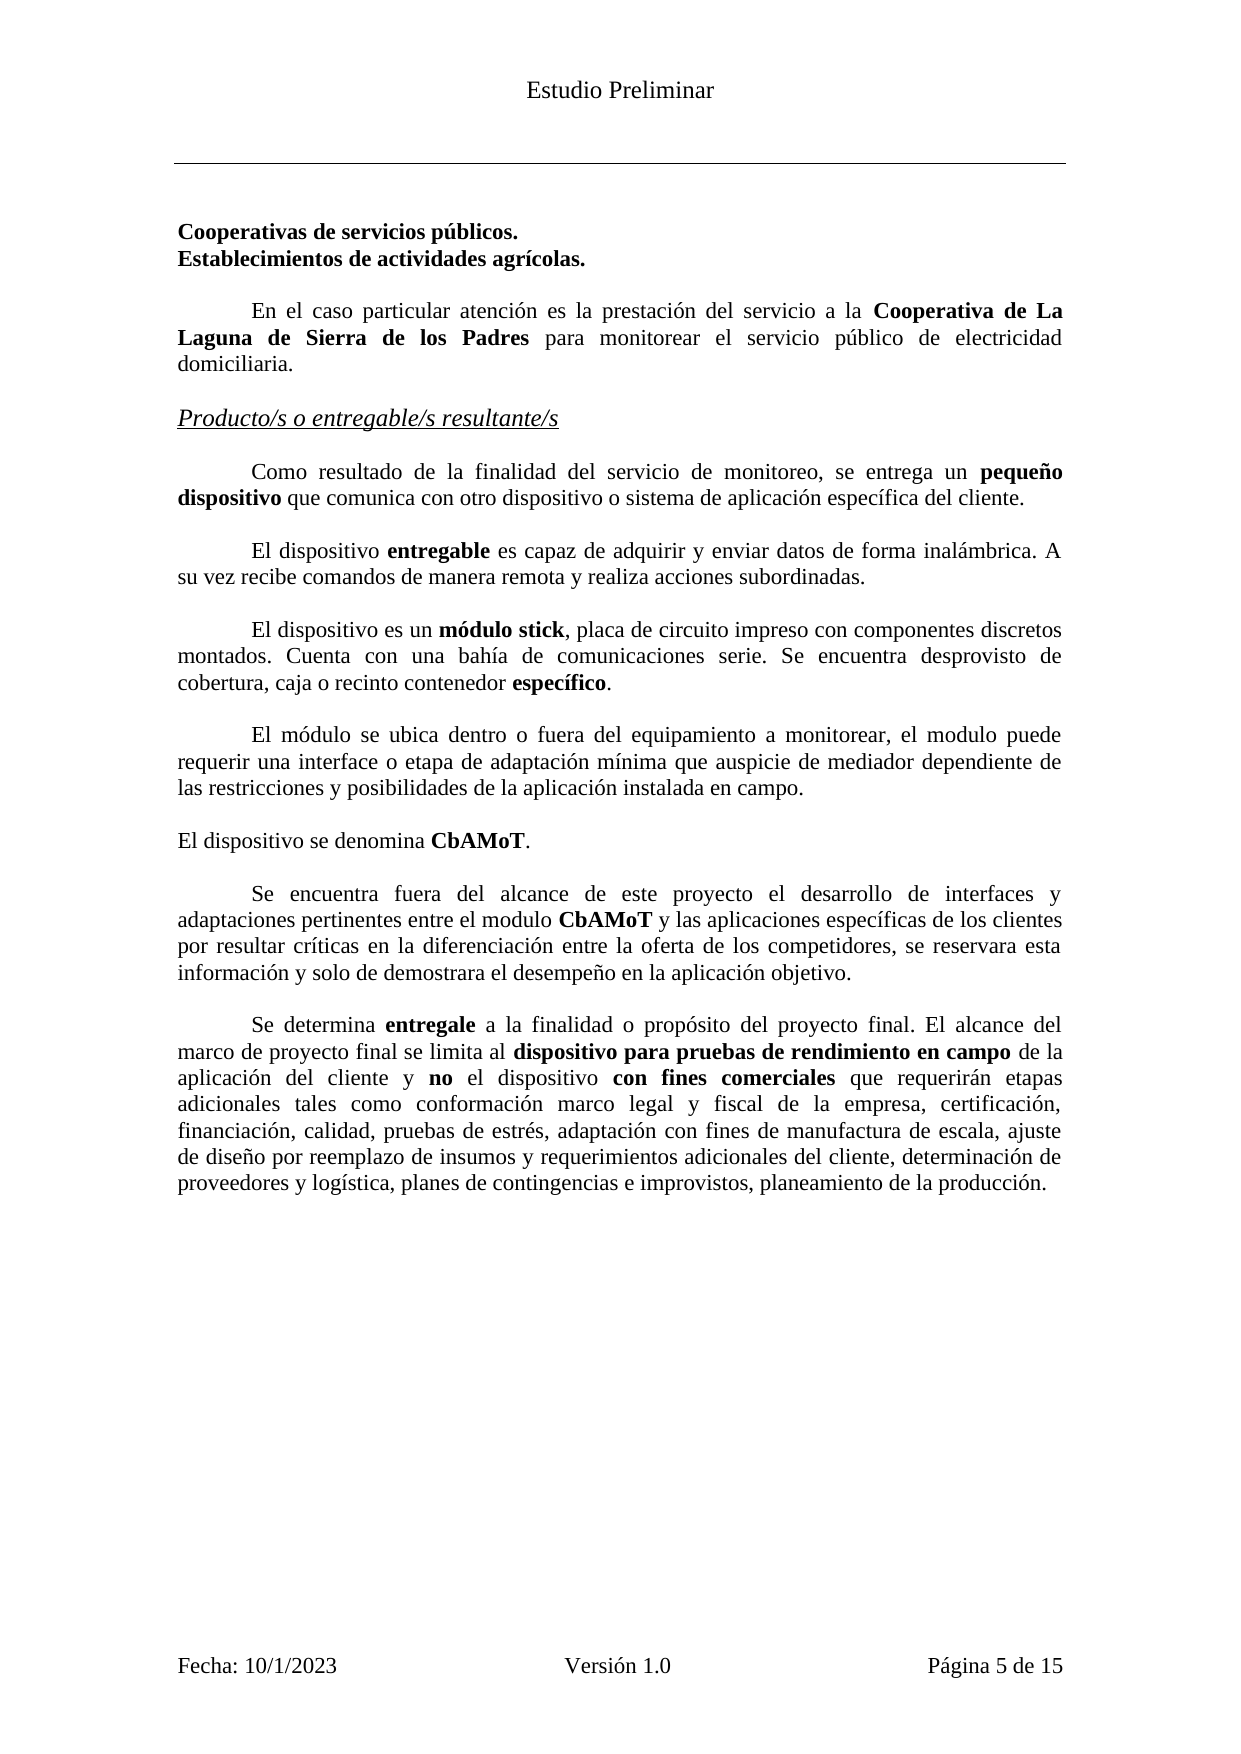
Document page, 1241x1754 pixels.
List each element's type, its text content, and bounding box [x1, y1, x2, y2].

text En el caso particular atención es la prestación del servicio a la Cooperativa de La Laguna de Sierra de los Padres para monitorear el servicio público de electricidad domiciliaria. [177, 297, 1063, 376]
text El dispositivo entregable es capaz de adquirir y enviar datos de forma inalámbrica. A su vez recibe comandos de manera remota y realiza acciones subordinadas. [177, 537, 1063, 590]
text Cooperativas de servicios públicos. [177, 218, 1063, 245]
text El dispositivo se denomina CbAMoT. [177, 827, 1063, 853]
text Establecimientos de actividades agrícolas. [177, 245, 1063, 271]
text Como resultado de la finalidad del servicio de monitoreo, se entrega un pequeño dispositivo que comunica con otro dispositivo o sistema de aplicación específica del cliente. [177, 458, 1063, 511]
text El dispositivo es un módulo stick, placa de circuito impreso con componentes discretos montados. Cuenta con una bahía de comunicaciones serie. Se encuentra desprovisto de cobertura, caja o recinto contenedor específico. [177, 616, 1063, 695]
text Se determina entregale a la finalidad o propósito del proyecto final. El alcance del marco de proyecto final se limita al dispositivo para pruebas de rendimiento en campo de la aplicación del cliente y no el dispositivo con fines comerciales que requerirán etapas adicionales tales como conformación marco legal y fiscal de la empresa, certificación, financiación, calidad, pruebas de estrés, adaptación con fines de manufactura de escala, ajuste de diseño por reemplazo de insumos y requerimientos adicionales del cliente, determinación de proveedores y logística, planes de contingencias e improvistos, planeamiento de la producción. [177, 1011, 1063, 1196]
subtitle Producto/s o entregable/s resultante/s [177, 403, 1063, 432]
text El módulo se ubica dentro o fuera del equipamiento a monitorear, el modulo puede requerir una interface o etapa de adaptación mínima que auspicie de mediador dependiente de las restricciones y posibilidades de la aplicación instalada en campo. [177, 721, 1063, 801]
text Se encuentra fuera del alcance de este proyecto el desarrollo de interfaces y adaptaciones pertinentes entre el modulo CbAMoT y las aplicaciones específicas de los clientes por resultar críticas en la diferenciación entre la oferta de los competidores, se reservara esta información y solo de demostrara el desempeño en la aplicación objetivo. [177, 879, 1063, 985]
